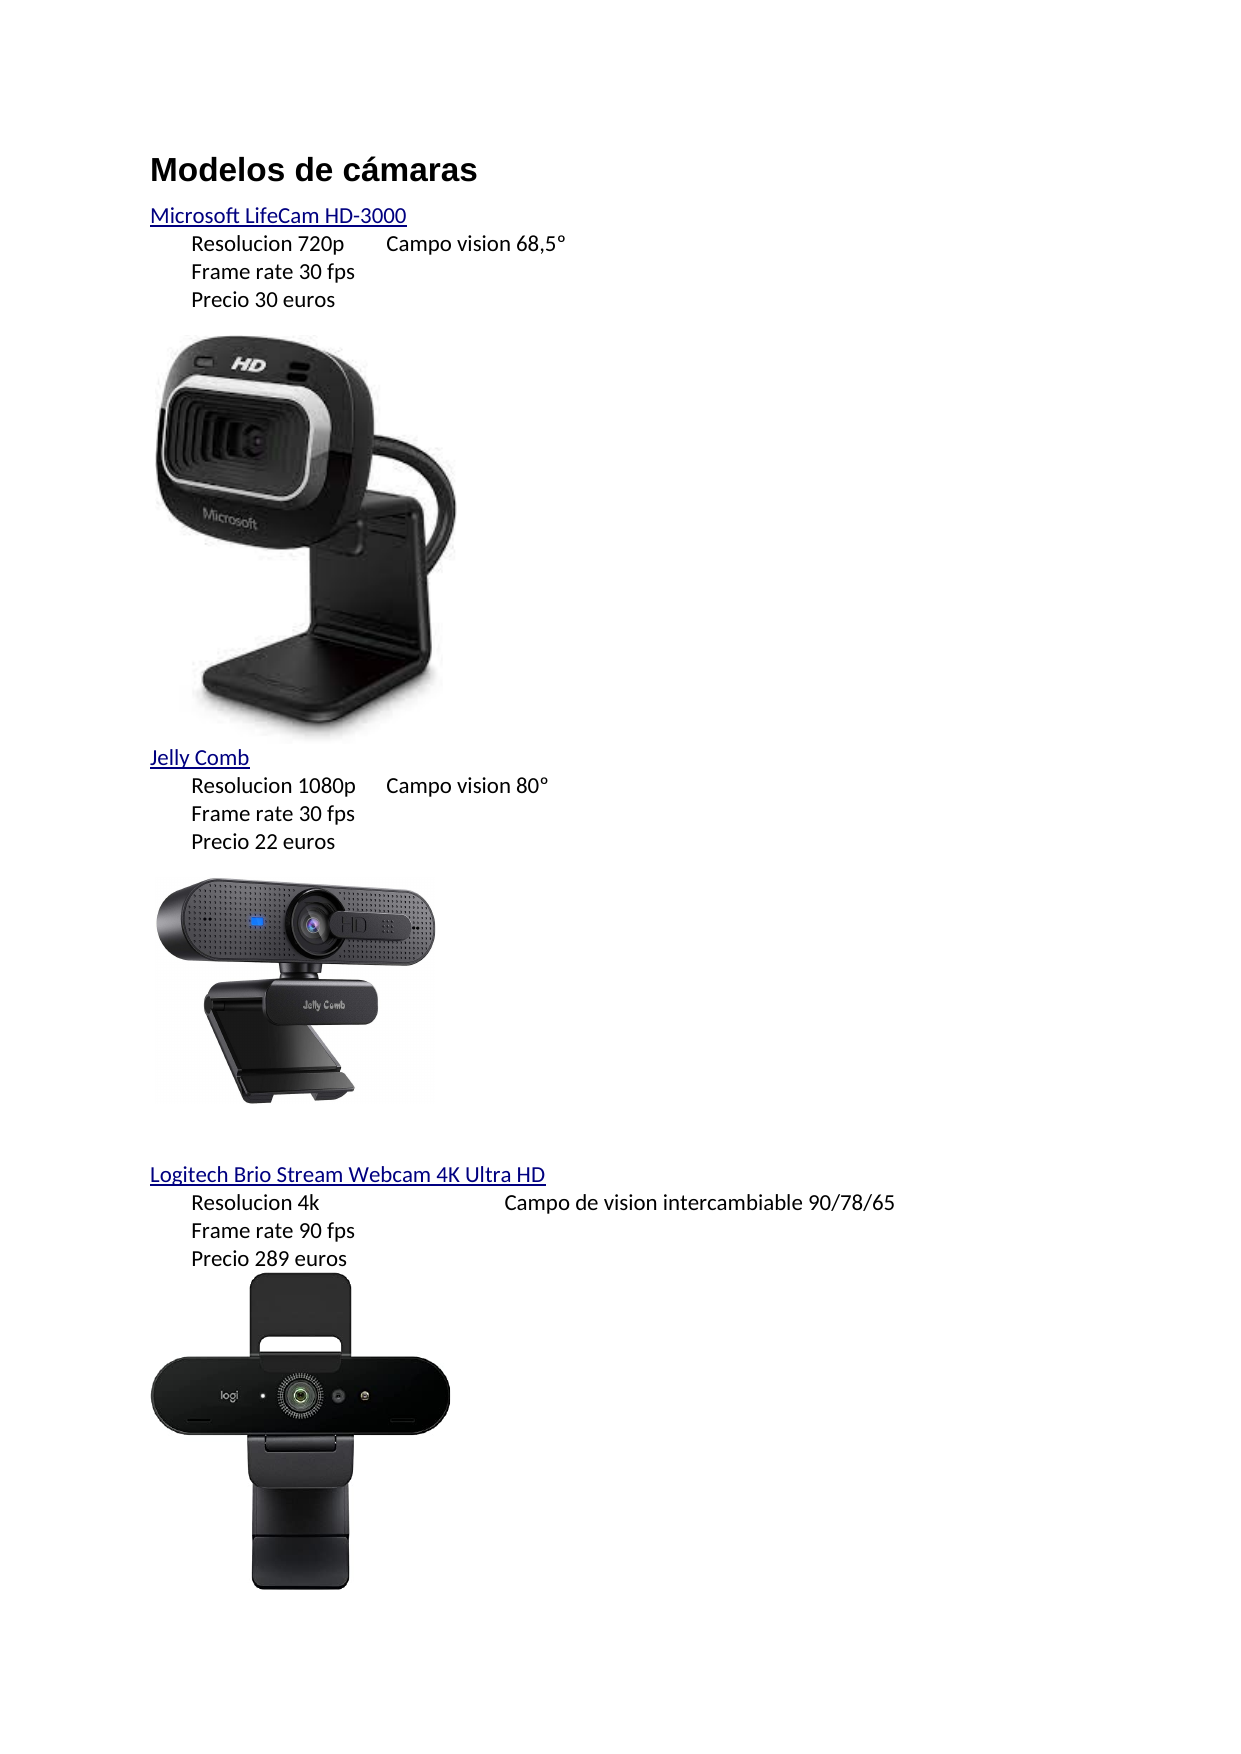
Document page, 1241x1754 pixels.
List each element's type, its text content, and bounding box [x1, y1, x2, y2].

text Frame rate 30 fps [150, 257, 1090, 285]
picture [150, 1272, 451, 1590]
text Jelly Comb [150, 743, 1090, 771]
picture [155, 335, 457, 744]
text Resolucion 720p Campo vision 68,5º [150, 229, 1090, 257]
text Precio 289 euros [150, 1244, 1090, 1272]
text Resolucion 1080p Campo vision 80º [150, 771, 1090, 799]
text Resolucion 4k Campo de vision intercambiable 90/78/65 [150, 1188, 1090, 1216]
text Microsoft LifeCam HD-3000 [150, 201, 1090, 229]
text Logitech Brio Stream Webcam 4K Ultra HD [150, 1160, 1090, 1188]
text Precio 30 euros [150, 285, 1090, 313]
text Precio 22 euros [150, 827, 1090, 855]
subtitle Modelos de cámaras [150, 150, 1090, 188]
picture [155, 877, 436, 1104]
text Frame rate 90 fps [150, 1216, 1090, 1244]
text Frame rate 30 fps [150, 799, 1090, 827]
